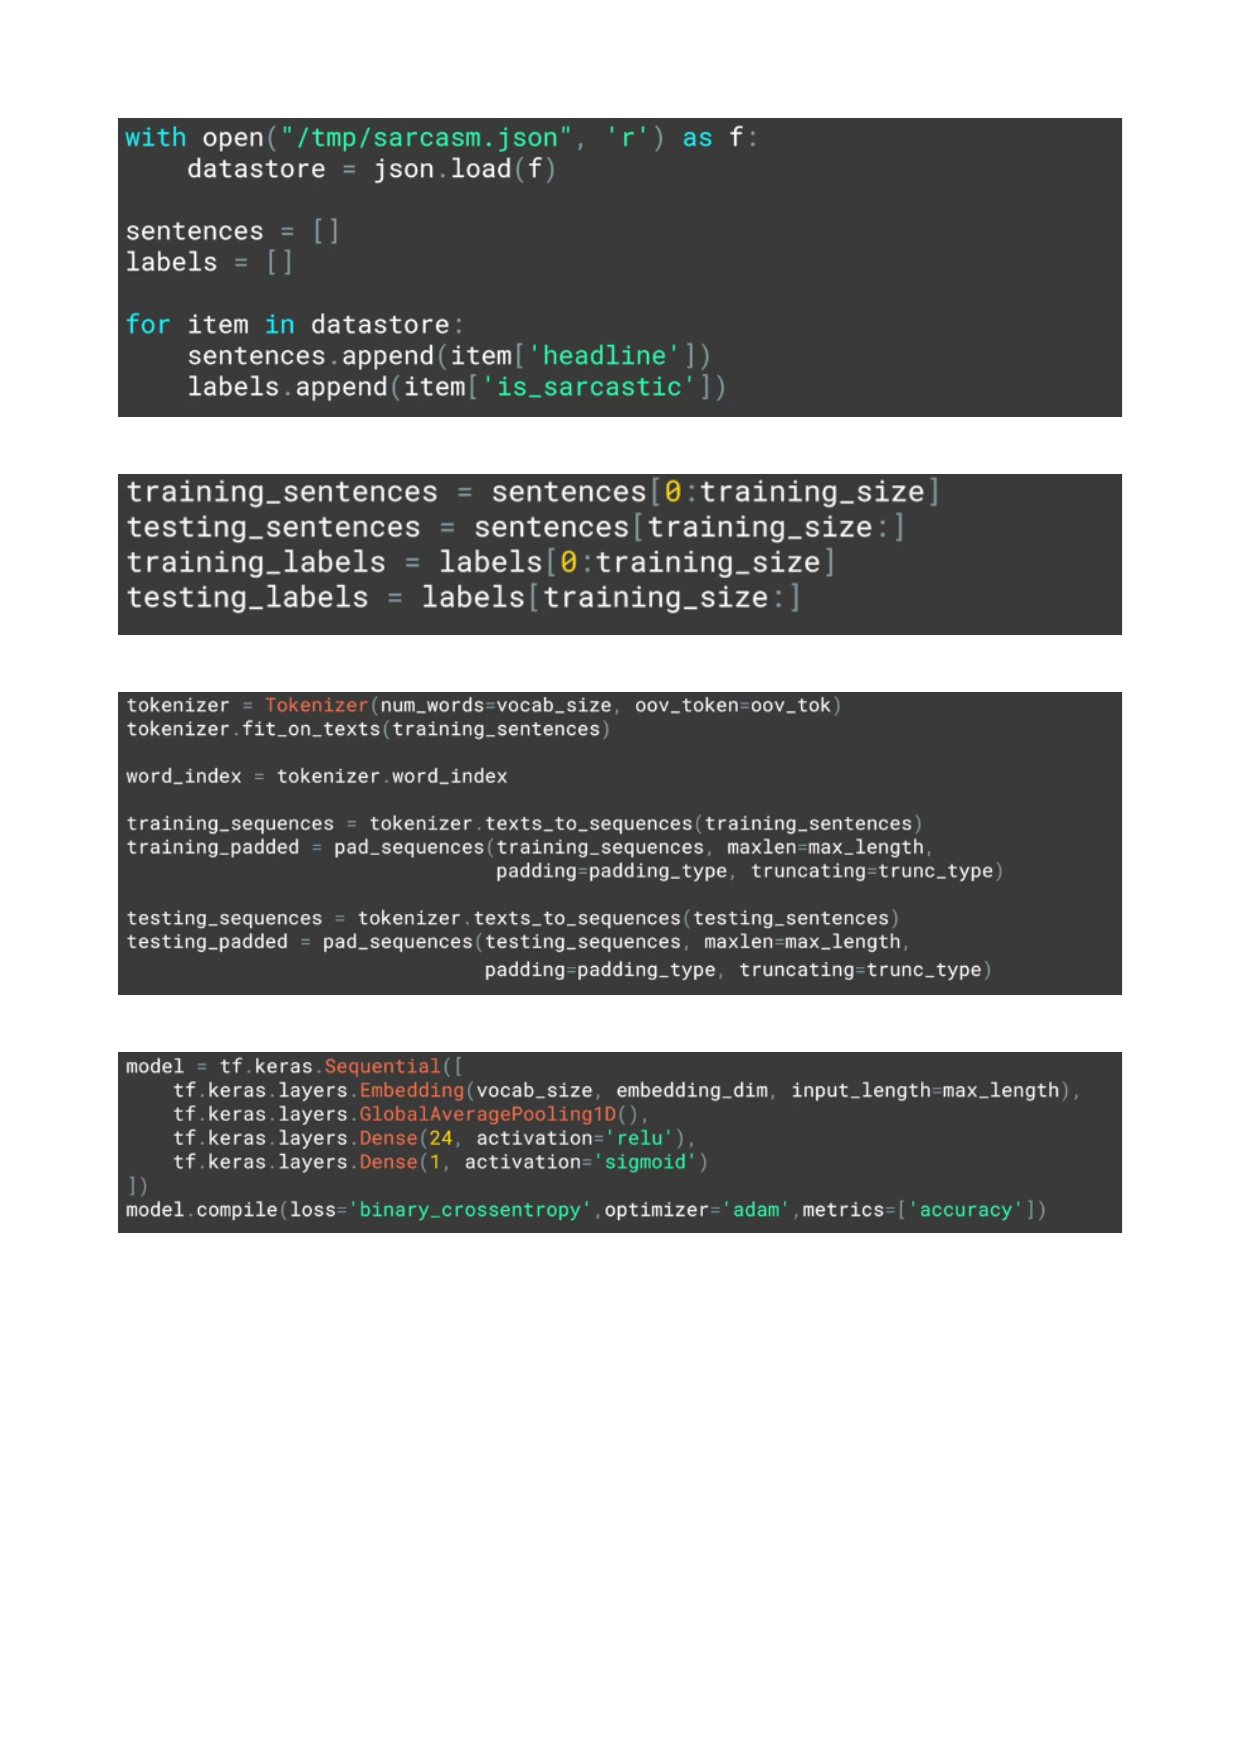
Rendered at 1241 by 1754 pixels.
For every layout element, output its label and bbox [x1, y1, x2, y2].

picture [118, 692, 1123, 995]
picture [118, 474, 1123, 635]
picture [118, 118, 1123, 417]
picture [118, 1052, 1123, 1233]
